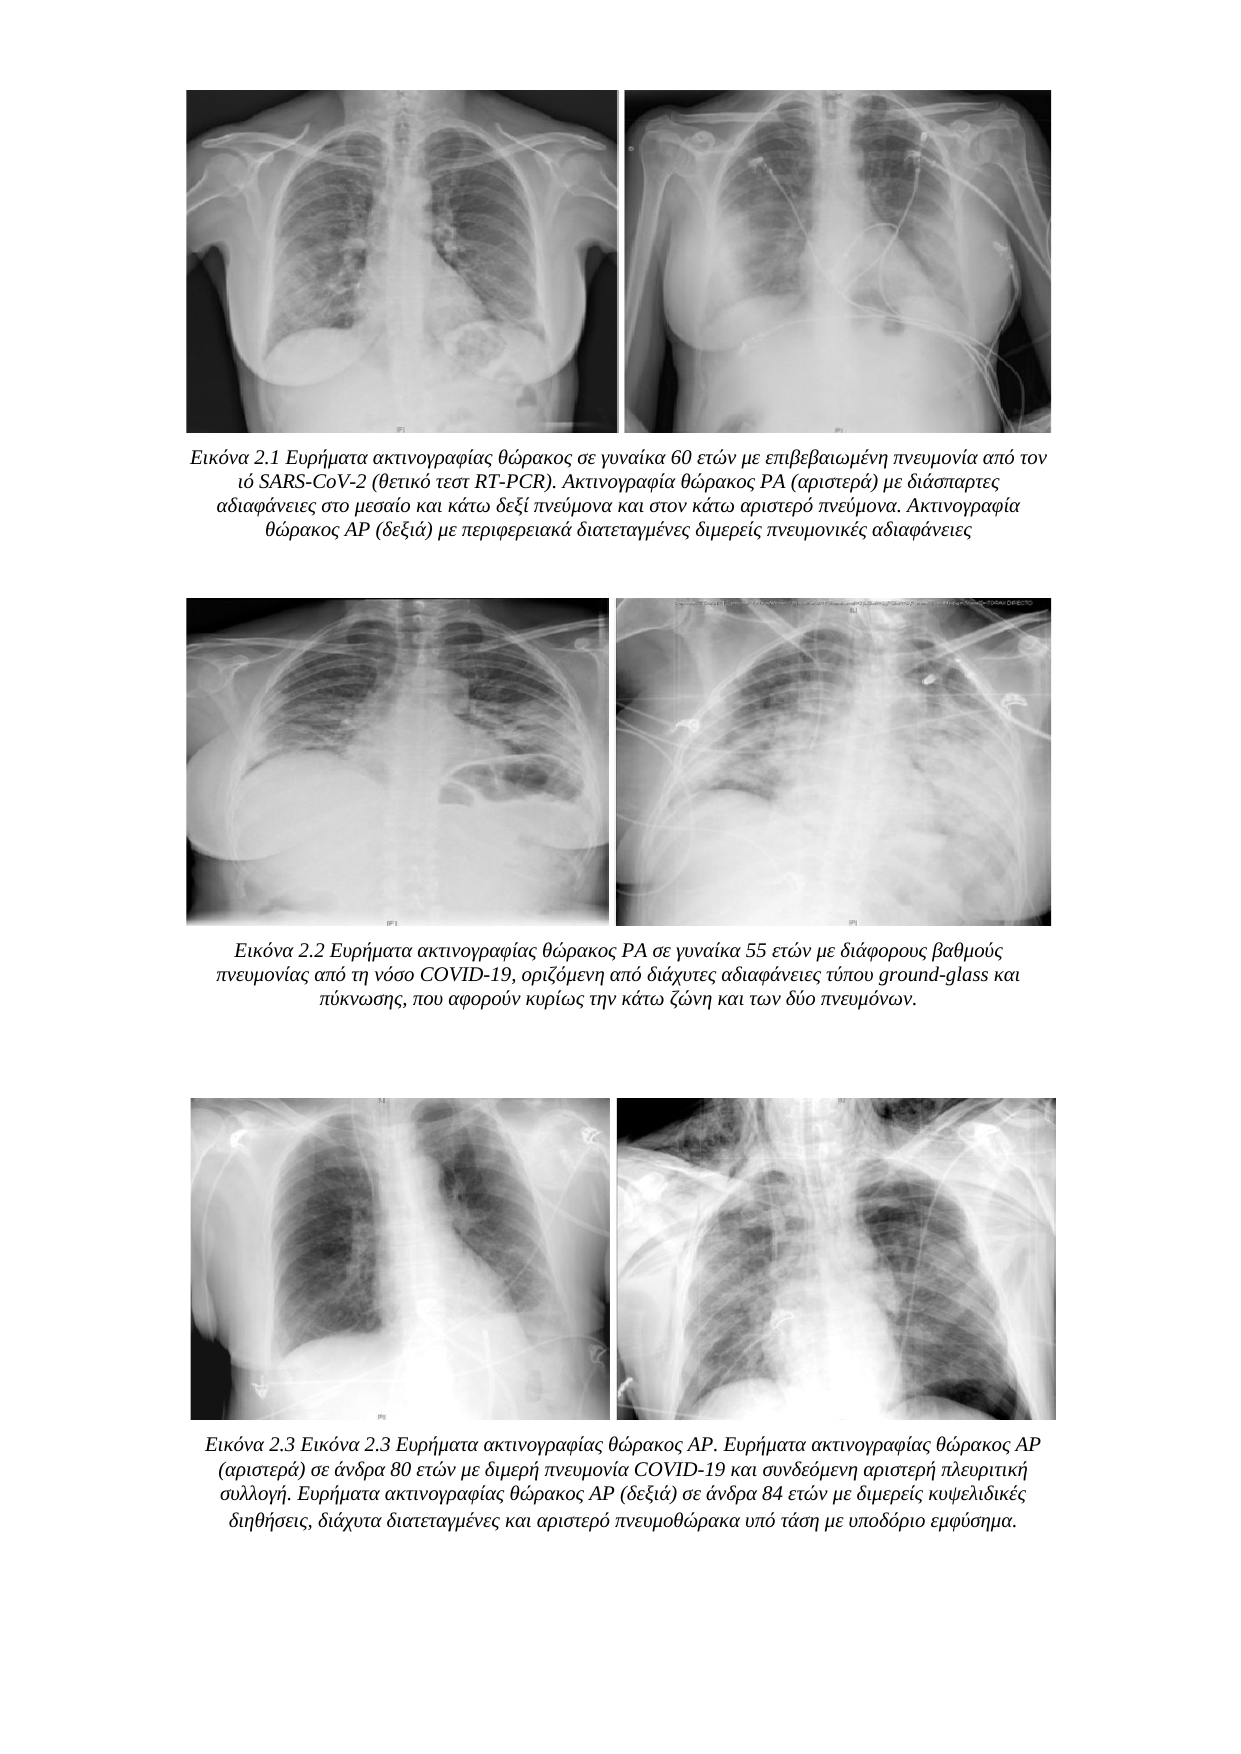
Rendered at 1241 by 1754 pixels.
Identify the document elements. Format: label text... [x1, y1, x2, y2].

picture [190, 1098, 1056, 1420]
text Εικόνα 2.3 Εικόνα 2.3 Ευρήματα ακτινογραφίας θώρακος AP. Ευρήματα ακτινογραφίας θώρακος AP (αριστερά) σε άνδρα 80 ετών με διμερή πνευμονία COVID-19 και συνδεόμενη αριστερή πλευριτική συλλογή. Ευρήματα ακτινογραφίας θώρακος AP (δεξιά) σε άνδρα 84 ετών με διμερείς κυψελιδικές διηθήσεις, διάχυτα διατεταγμένες και αριστερό πνευμοθώρακα υπό τάση με υποδόριο εμφύσημα. [191, 1420, 1056, 1533]
picture [186, 90, 1052, 433]
text Εικόνα 2.1 Ευρήματα ακτινογραφίας θώρακος σε γυναίκα 60 ετών με επιβεβαιωμένη πνευμονία από τον ιό SARS-CoV-2 (θετικό τεστ RT-PCR). Ακτινογραφία θώρακος PA (αριστερά) με διάσπαρτες αδιαφάνειες στο μεσαίο και κάτω δεξί πνεύμονα και στον κάτω αριστερό πνεύμονα. Ακτινογραφία θώρακος AP (δεξιά) με περιφερειακά διατεταγμένες διμερείς πνευμονικές αδιαφάνειες [186, 433, 1051, 541]
picture [186, 598, 1052, 926]
text Εικόνα 2.2 Ευρήματα ακτινογραφίας θώρακος PA σε γυναίκα 55 ετών με διάφορους βαθμούς πνευμονίας από τη νόσο COVID-19, οριζόμενη από διάχυτες αδιαφάνειες τύπου ground-glass και πύκνωσης, που αφορούν κυρίως την κάτω ζώνη και των δύο πνευμόνων. [186, 926, 1051, 1010]
